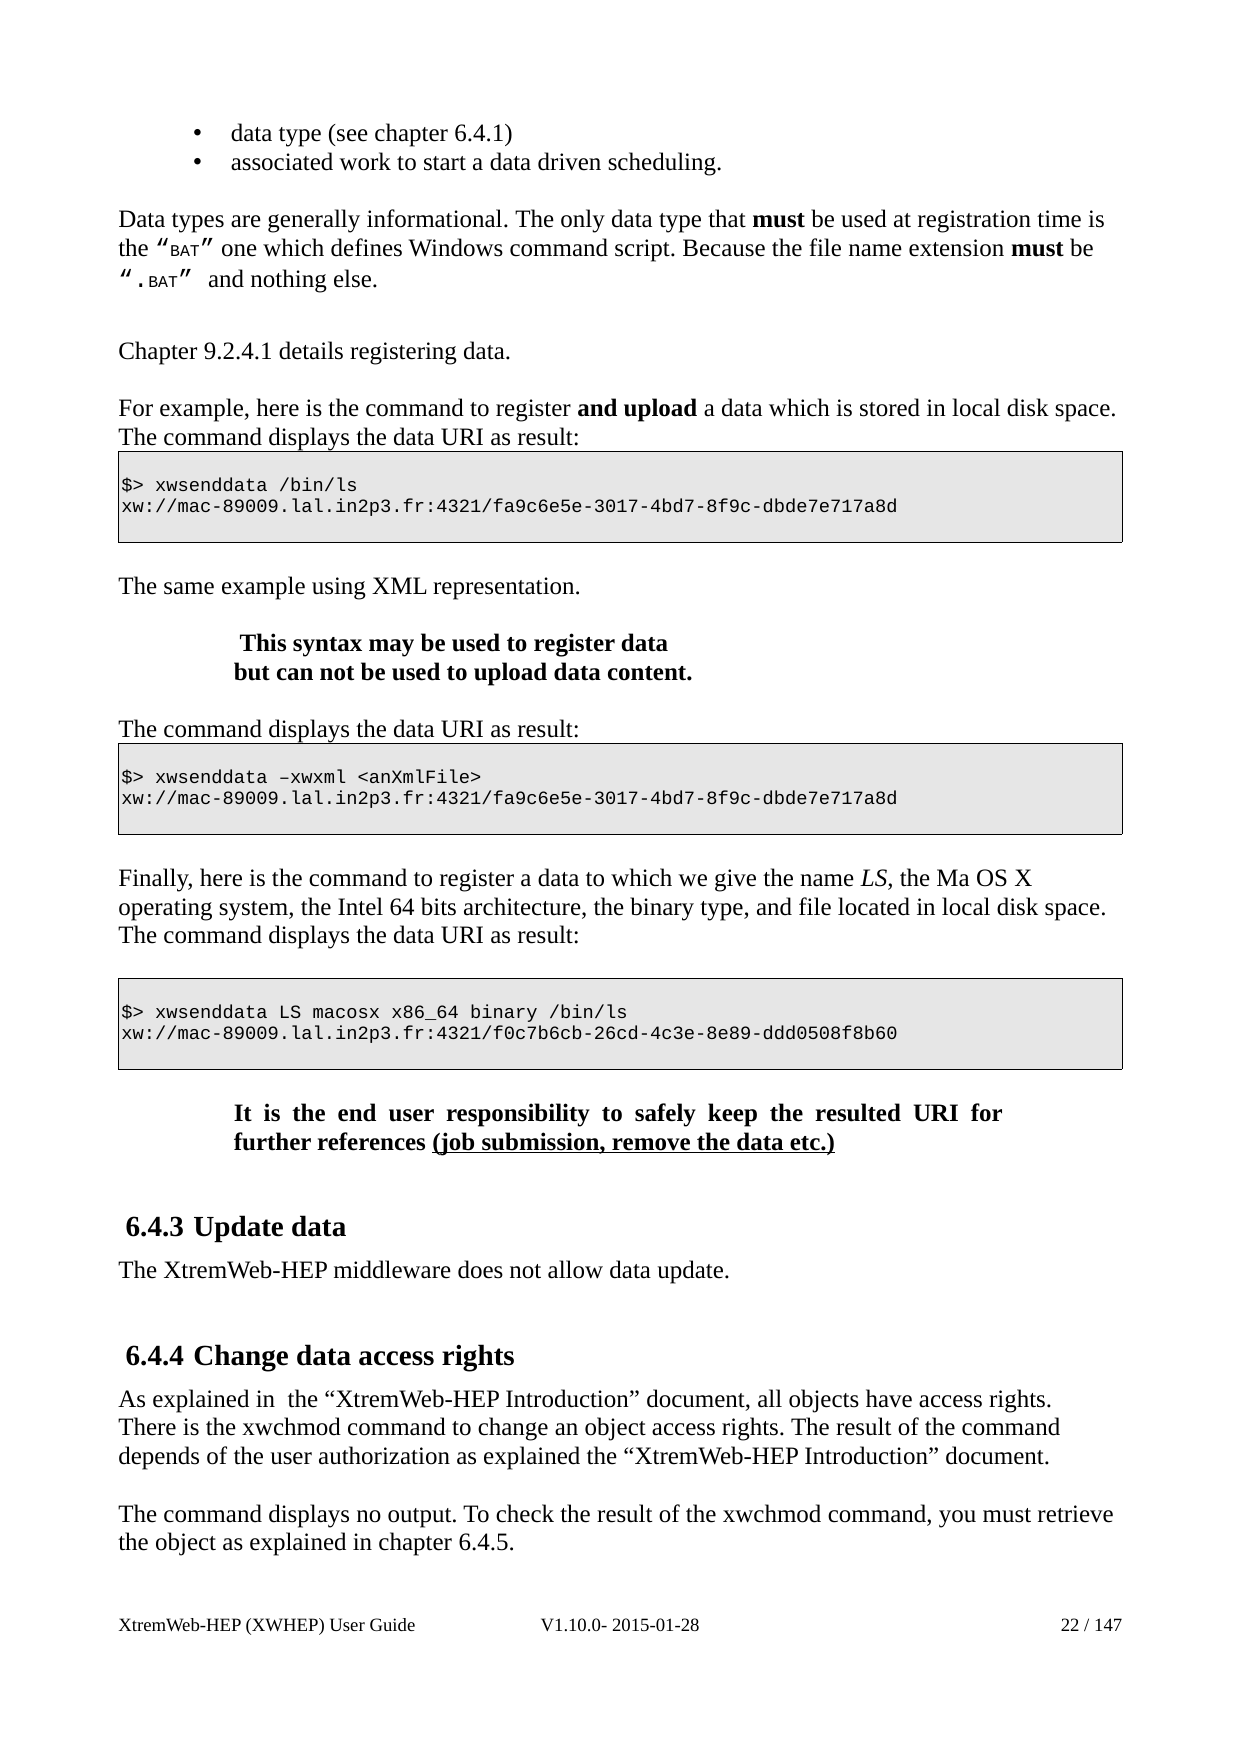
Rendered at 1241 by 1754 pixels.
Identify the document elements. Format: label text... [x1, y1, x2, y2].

text xw://mac-89009.lal.in2p3.fr:4321/fa9c6e5e-3017-4bd7-8f9c-dbde7e717a8d [119, 786, 1122, 807]
subtitle Change data access rights [118, 1338, 1122, 1371]
text There is the xwchmod command to change an object access rights. The result of the command depends of the user authorization as explained the “XtremWeb-HEP Introduction” document. [118, 1412, 1122, 1470]
text The command displays no output. To check the result of the xwchmod command, you must retrieve the object as explained in chapter 6.4.5. [118, 1499, 1122, 1556]
text It is the end user responsibility to safely keep the resulted URI for further references (job submission, remove the data etc.) [233, 1098, 1004, 1155]
text Data types are generally informational. The only data type that must be used at registration time is the “bat” one which defines Windows command script. Because the file name extension must be “.bat” and nothing else. [118, 204, 1122, 295]
text xw://mac-89009.lal.in2p3.fr:4321/f0c7b6cb-26cd-4c3e-8e89-ddd0508f8b60 [119, 1021, 1122, 1042]
text As explained in the “XtremWeb-HEP Introduction” document, all objects have access rights. [118, 1384, 1122, 1412]
list data type (see chapter 6.4.1) [193, 118, 1122, 147]
text The command displays the data URI as result: [118, 714, 1122, 743]
text Chapter 9.2.4.1 details registering data. [118, 336, 1122, 365]
text The same example using XML representation. [118, 571, 1122, 599]
text $> xwsenddata LS macosx x86_64 binary /bin/ls [119, 999, 1122, 1021]
text but can not be used to upload data content. [233, 657, 1004, 686]
text Finally, here is the command to register a data to which we give the name LS, the Ma OS X operating system, the Intel 64 bits architecture, the binary type, and file located in local disk space. The command displays the data URI as result: [118, 863, 1122, 949]
list associated work to start a data driven scheduling. [193, 147, 1122, 176]
text xw://mac-89009.lal.in2p3.fr:4321/fa9c6e5e-3017-4bd7-8f9c-dbde7e717a8d [119, 493, 1122, 515]
text The XtremWeb-HEP middleware does not allow data update. [118, 1255, 1122, 1284]
text $> xwsenddata –xwxml <anXmlFile> [119, 764, 1122, 786]
text $> xwsenddata /bin/ls [119, 472, 1122, 493]
subtitle Update data [118, 1209, 1122, 1243]
text For example, here is the command to register and upload a data which is stored in local disk space. The command displays the data URI as result: [118, 393, 1122, 451]
text This syntax may be used to register data [233, 628, 1004, 657]
